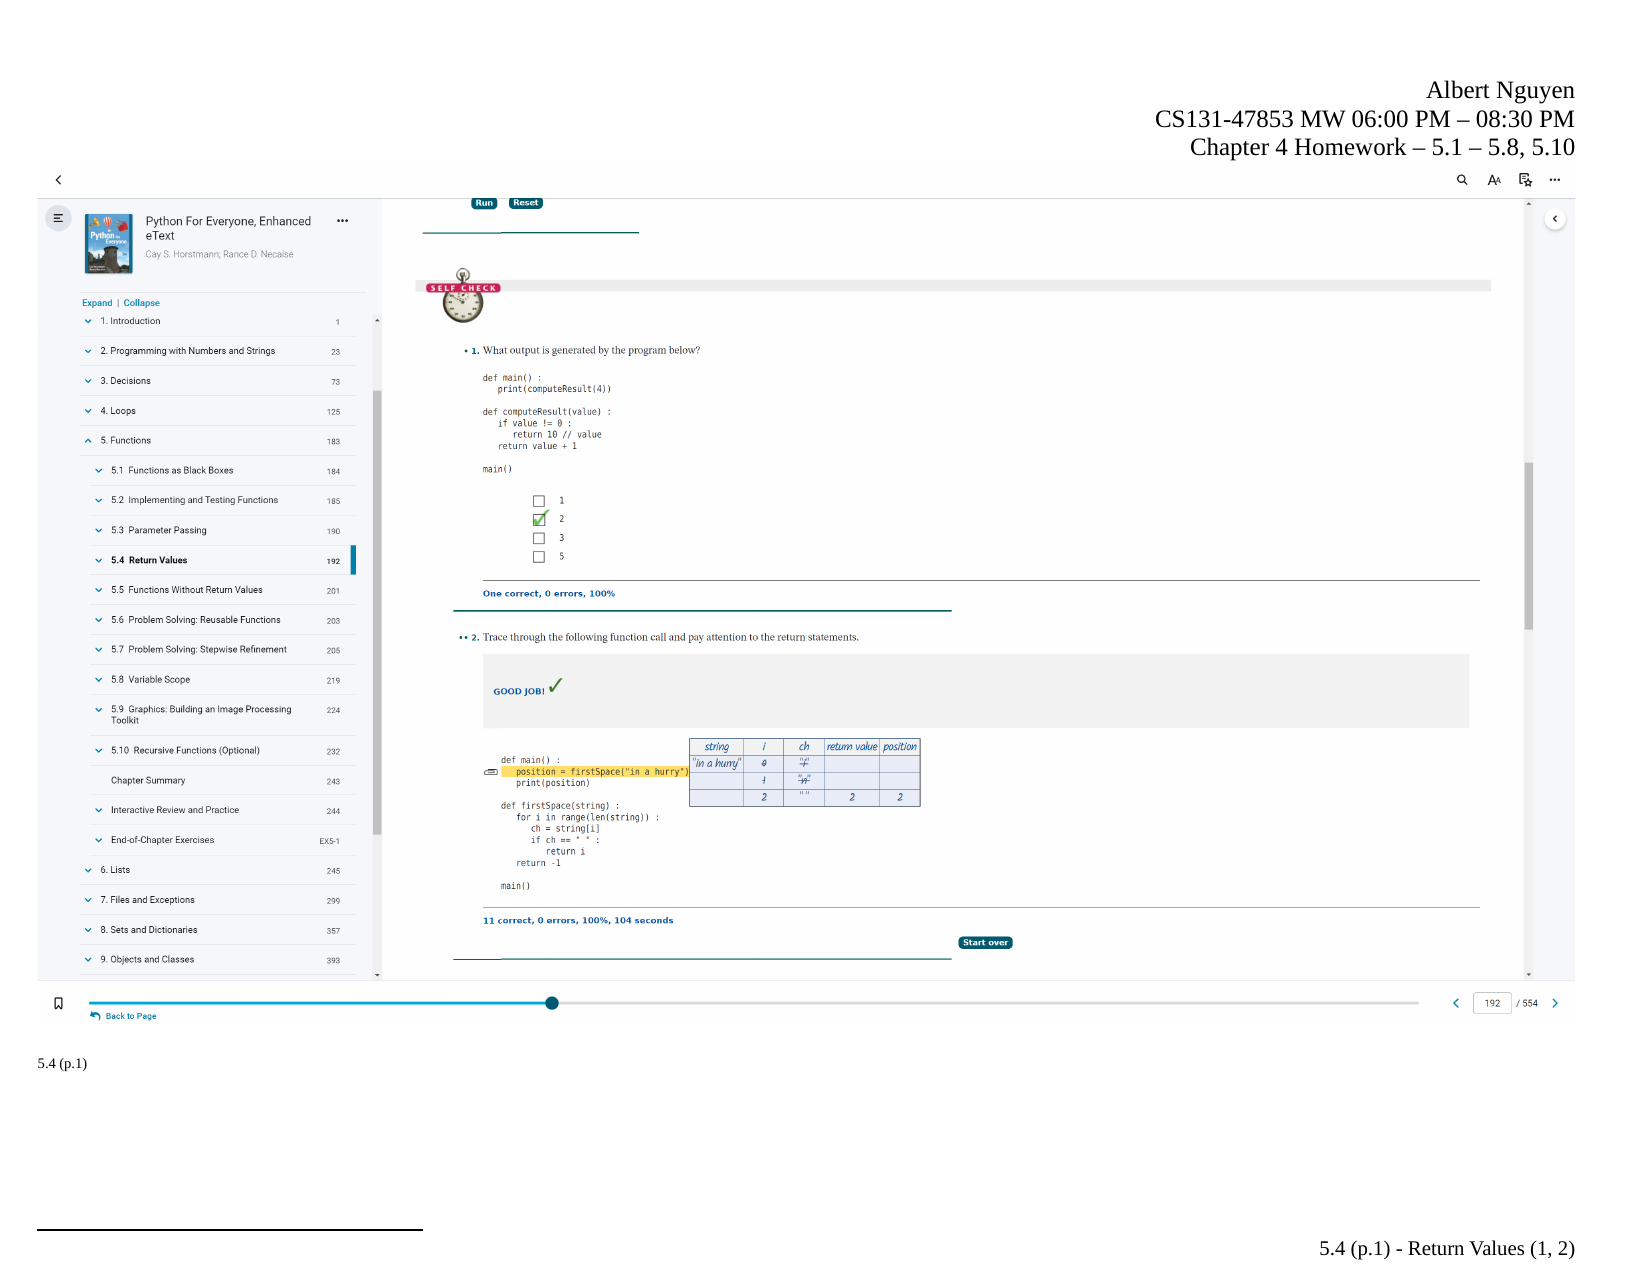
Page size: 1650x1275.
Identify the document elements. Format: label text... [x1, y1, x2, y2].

text - Return Values (1, 2) [37, 1236, 1575, 1260]
picture [37, 161, 1575, 1026]
